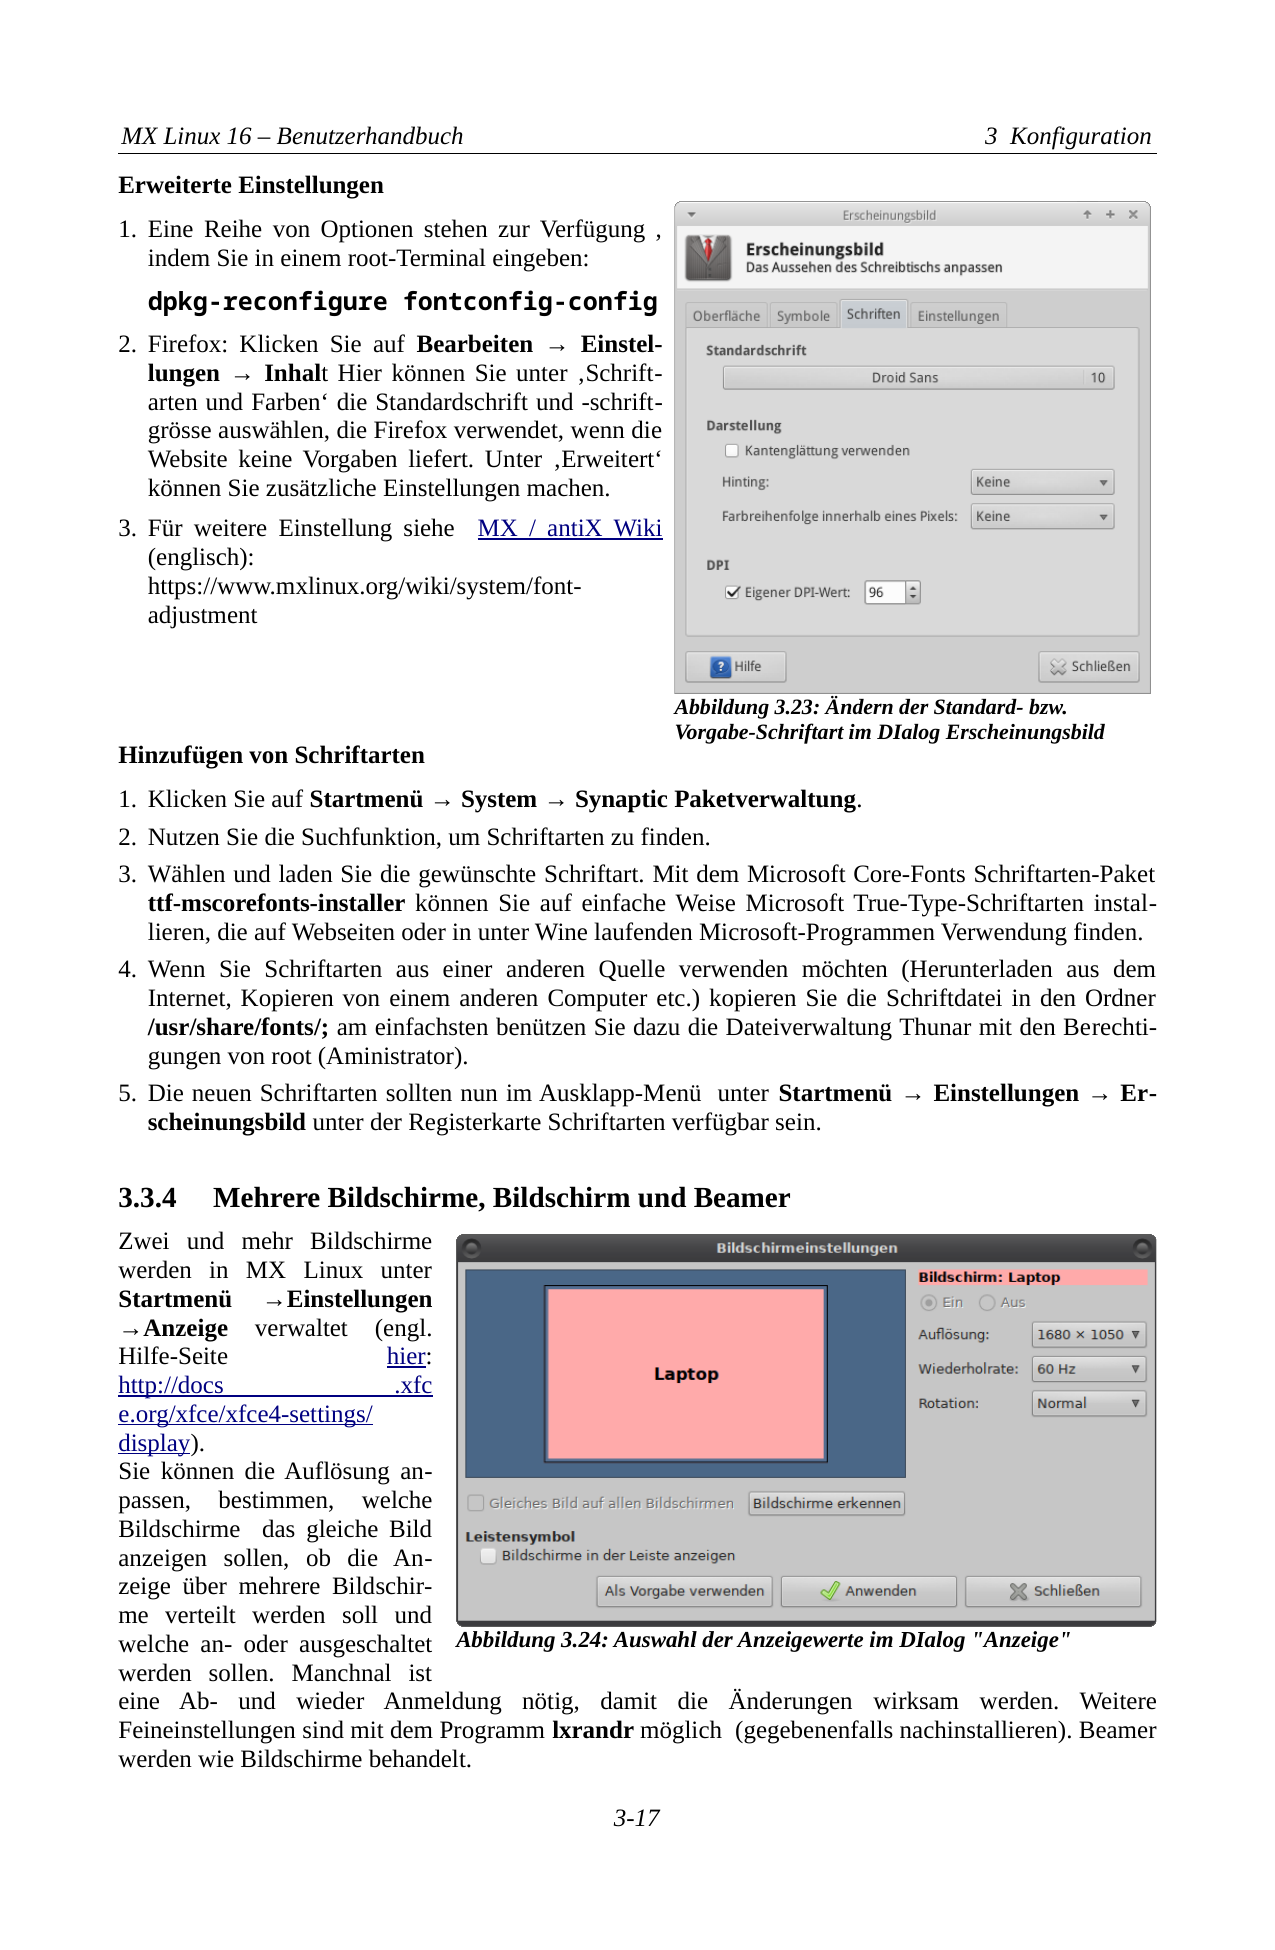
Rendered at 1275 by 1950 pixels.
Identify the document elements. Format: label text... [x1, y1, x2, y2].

text Erweiterte Einstellungen [118, 171, 1157, 199]
list Für weitere Einstellung siehe MX / antiX Wiki (eng­lisch): https://www.mxlinux.org/wiki/system/font-adjustment [118, 513, 674, 628]
list dpkg-reconfigure fontconfig-config [118, 283, 674, 317]
picture [674, 201, 1151, 694]
text Hinzufügen von Schriftarten [118, 741, 1157, 769]
text [456, 1653, 1156, 1664]
list Klicken Sie auf Startmenü → System → Synaptic Paketverwaltung. [118, 784, 1157, 813]
text Sie können die Auflösung an­pas­sen, bestimmen, welche Bild­schirme das gleiche Bild anzeigen sollen, ob die An­zeige über mehrere Bild­schir­me verteilt werden soll und wel­che an- oder ausgeschaltet werden sollen. Manchnal ist eine Ab- und wieder Anmel­dung nötig, damit die Ände­run­gen wirksam werden. Wei­tere Feineinstellungen sind mit dem Programm lxrandr möglich (gegebenenfalls nachinstallieren). Beamer werden wie Bildschirme behandelt. [118, 1456, 1157, 1773]
text Abbildung 3.24: Auswahl der Anzeigewerte im DIalog "Anzeige" [456, 1627, 1156, 1653]
list Abbildung 3.23: Ändern der Standard- bzw. Vorgabe-Schriftart im DIalog Erscheinungsbild [674, 694, 1151, 744]
text Zwei und mehr Bildschirme werden in MX Linux unter Startmenü →Einstellungen →An­zeige verwaltet (engl. Hil­fe-Seite hier: http://docs .xfce.org/xfce/xfce4-settings/ display). [118, 1226, 1157, 1456]
list Firefox: Klicken Sie auf Bearbeiten → Einstel­lungen → Inhalt Hier können Sie unter ‚Schrift­arten und Farben‘ die Standardschrift und -schrift­grösse auswählen, die Firefox verwendet, wenn die Website keine Vorgaben liefert. Un­ter ‚Erweitert‘ können Sie zusätzliche Einstellungen machen. [118, 329, 674, 502]
list Wenn Sie Schriftarten aus einer anderen Quelle verwenden möchten (Herunterladen aus dem Internet, Kopieren von einem anderen Computer etc.) kopieren Sie die Schriftdatei in den Ordner /usr/share/fonts/; am einfachsten benützen Sie dazu die Dateiverwaltung Thunar mit den Be­rech­ti­gun­gen von root (Aministrator). [118, 954, 1157, 1069]
list Eine Reihe von Optionen stehen zur Verfügung , indem Sie in einem root-Terminal eingeben: [118, 214, 674, 271]
list Wählen und laden Sie die gewünschte Schriftart. Mit dem Microsoft Core-Fonts Schriftarten-Paket ttf-mscorefonts-installer können Sie auf einfache Weise Microsoft True-Type-Schriftarten instal­lier­en, die auf Webseiten oder in unter Wine laufenden Microsoft-Programmen Verwendung finden. [118, 859, 1157, 946]
picture [456, 1234, 1157, 1627]
subtitle 3.3.4 Mehrere Bildschirme, Bildschirm und Beamer [118, 1180, 1157, 1214]
list Nutzen Sie die Suchfunktion, um Schriftarten zu finden. [118, 822, 1157, 851]
list Die neuen Schriftarten sollten nun im Ausklapp-Menü unter Startmenü → Einstellungen → Er­schei­nungsbild unter der Registerkarte Schriftarten verfügbar sein. [118, 1078, 1157, 1136]
